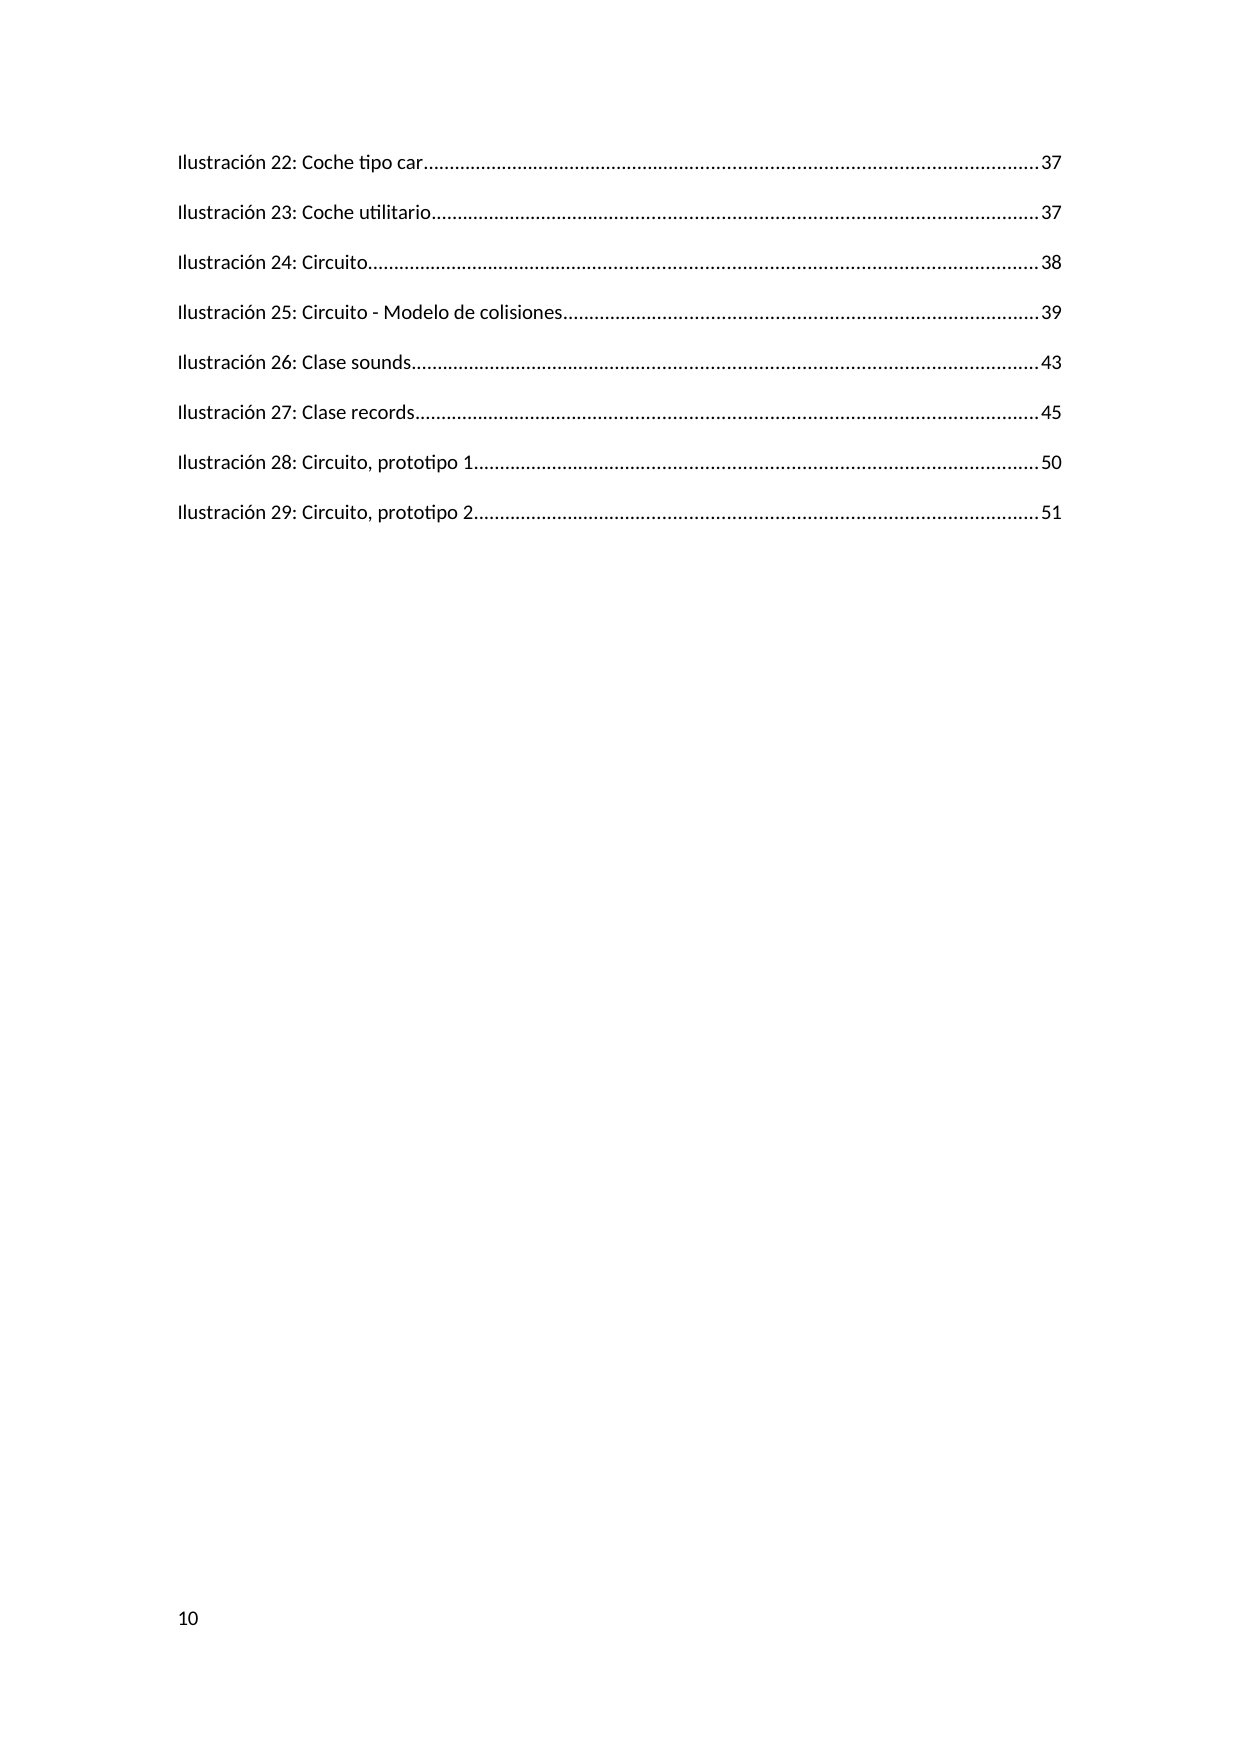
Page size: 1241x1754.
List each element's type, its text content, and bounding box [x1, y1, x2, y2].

text Ilustración 27: Clase records 45 [177, 399, 1063, 425]
text Ilustración 25: Circuito - Modelo de colisiones 39 [177, 299, 1063, 325]
text Ilustración 26: Clase sounds 43 [177, 349, 1063, 375]
text Ilustración 24: Circuito 38 [177, 249, 1063, 275]
text Ilustración 28: Circuito, prototipo 1 50 [177, 449, 1063, 475]
text Ilustración 29: Circuito, prototipo 2 51 [177, 499, 1063, 525]
text Ilustración 23: Coche utilitario 37 [177, 199, 1063, 225]
text Ilustración 22: Coche tipo car 37 [177, 149, 1063, 175]
